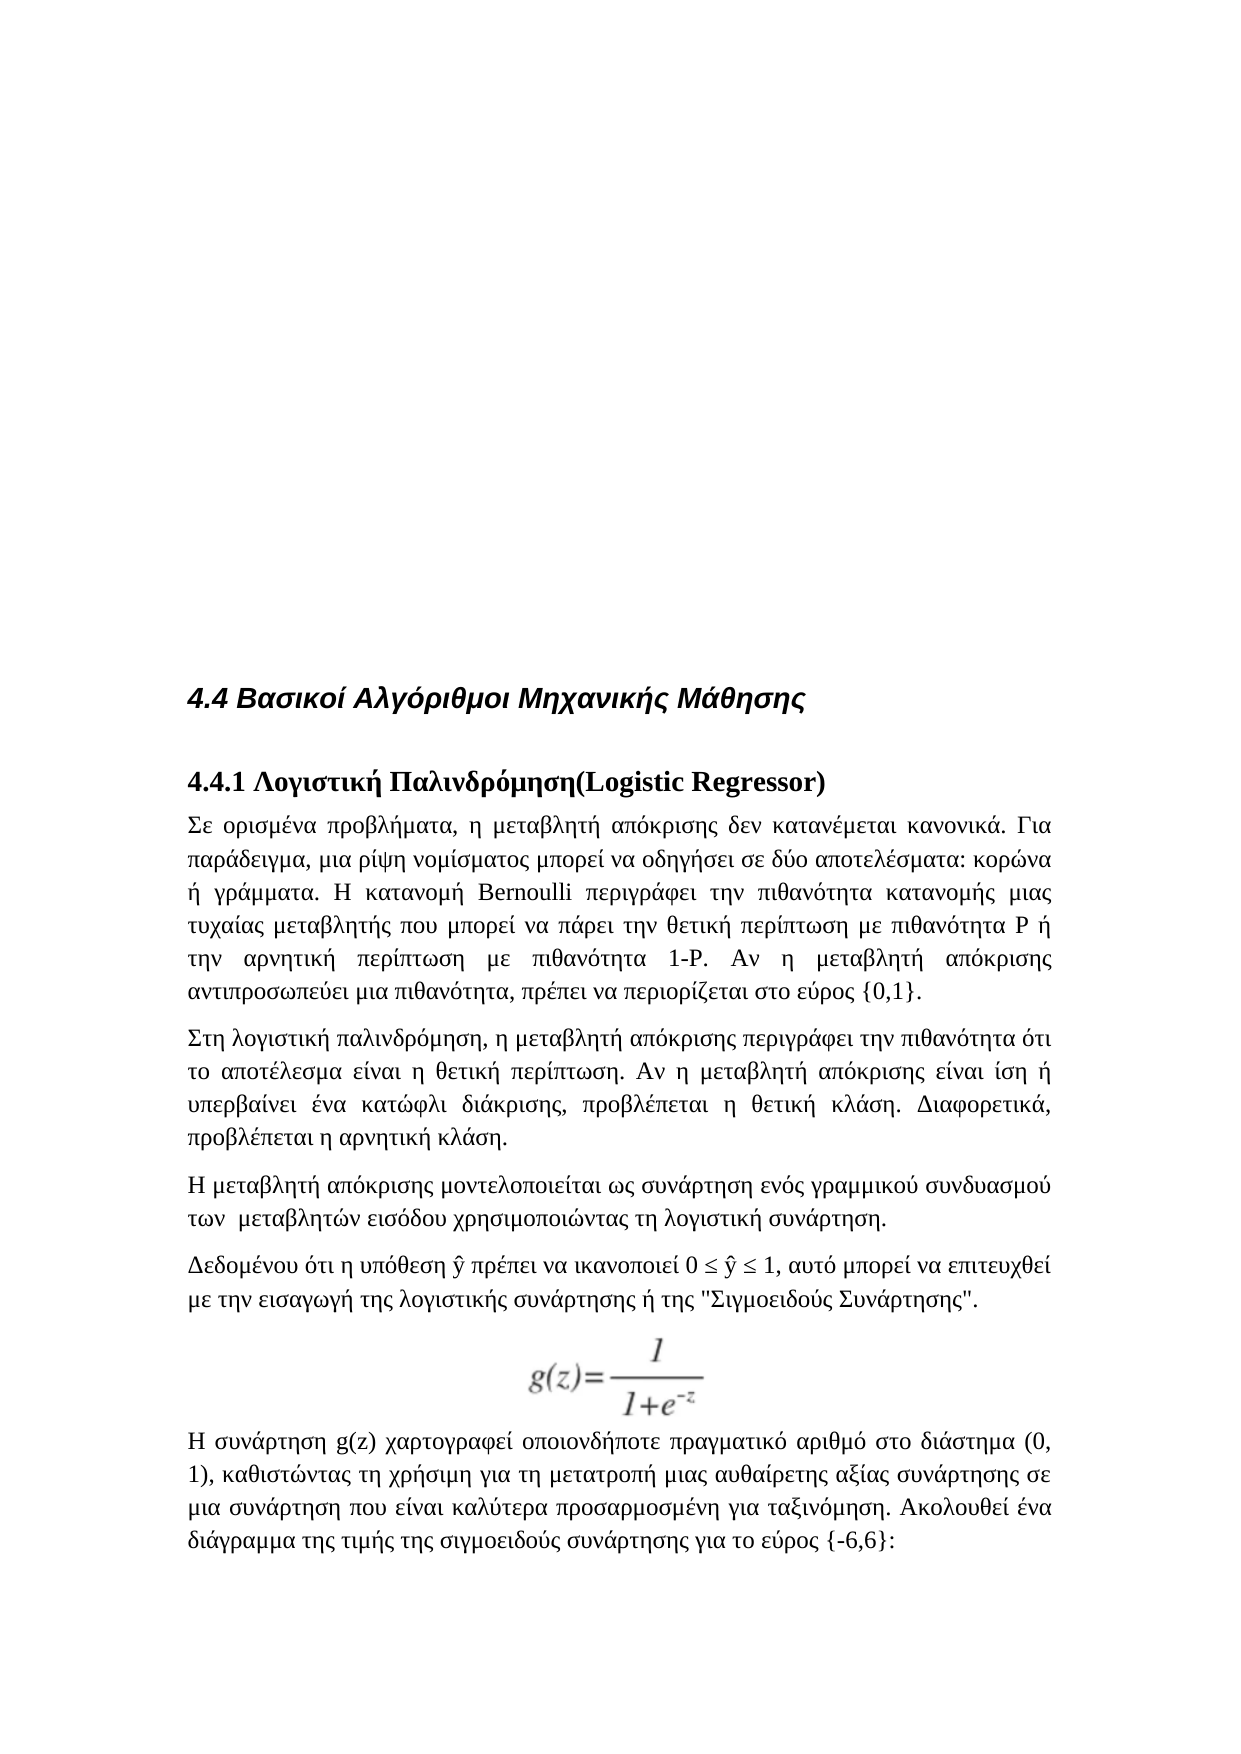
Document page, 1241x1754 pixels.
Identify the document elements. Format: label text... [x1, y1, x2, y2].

text Η συνάρτηση g(z) χαρτογραφεί οποιονδήποτε πραγματικό αριθμό στο διάστημα (0, 1), καθιστώντας τη χρήσιμη για τη μετατροπή μιας αυθαίρετης αξίας συνάρτησης σε μια συνάρτηση που είναι καλύτερα προσαρμοσμένη για ταξινόμηση. Ακολουθεί ένα διάγραμμα της τιμής της σιγμοειδούς συνάρτησης για το εύρος {-6,6}: [187, 1426, 1053, 1554]
subtitle 4.4 Βασικοί Αλγόριθμοι Μηχανικής Μάθησης [187, 681, 1053, 715]
subtitle 4.4.1 Λογιστική Παλινδρόμηση(Logistic Regressor) [187, 764, 1053, 798]
text Δεδομένου ότι η υπόθεση ŷ πρέπει να ικανοποιεί 0 ≤ ŷ ≤ 1, αυτό μπορεί να επιτευχθεί με την εισαγωγή της λογιστικής συνάρτησης ή της "Σιγμοειδούς Συνάρτησης". [187, 1251, 1053, 1312]
text Σε ορισμένα προβλήματα, η μεταβλητή απόκρισης δεν κατανέμεται κανονικά. Για παράδειγμα, μια ρίψη νομίσματος μπορεί να οδηγήσει σε δύο αποτελέσματα: κορώνα ή γράμματα. Η κατανομή Bernoulli περιγράφει την πιθανότητα κατανομής μιας τυχαίας μεταβλητής που μπορεί να πάρει την θετική περίπτωση με πιθανότητα P ή την αρνητική περίπτωση με πιθανότητα 1-P. Αν η μεταβλητή απόκρισης αντιπροσωπεύει μια πιθανότητα, πρέπει να περιορίζεται στο εύρος {0,1}. [187, 811, 1053, 1004]
picture [525, 1331, 715, 1425]
text Στη λογιστική παλινδρόμηση, η μεταβλητή απόκρισης περιγράφει την πιθανότητα ότι το αποτέλεσμα είναι η θετική περίπτωση. Αν η μεταβλητή απόκρισης είναι ίση ή υπερβαίνει ένα κατώφλι διάκρισης, προβλέπεται η θετική κλάση. Διαφορετικά, προβλέπεται η αρνητική κλάση. [187, 1023, 1053, 1151]
text Η μεταβλητή απόκρισης μοντελοποιείται ως συνάρτηση ενός γραμμικού συνδυασμού των μεταβλητών εισόδου χρησιμοποιώντας τη λογιστική συνάρτηση. [187, 1170, 1053, 1232]
